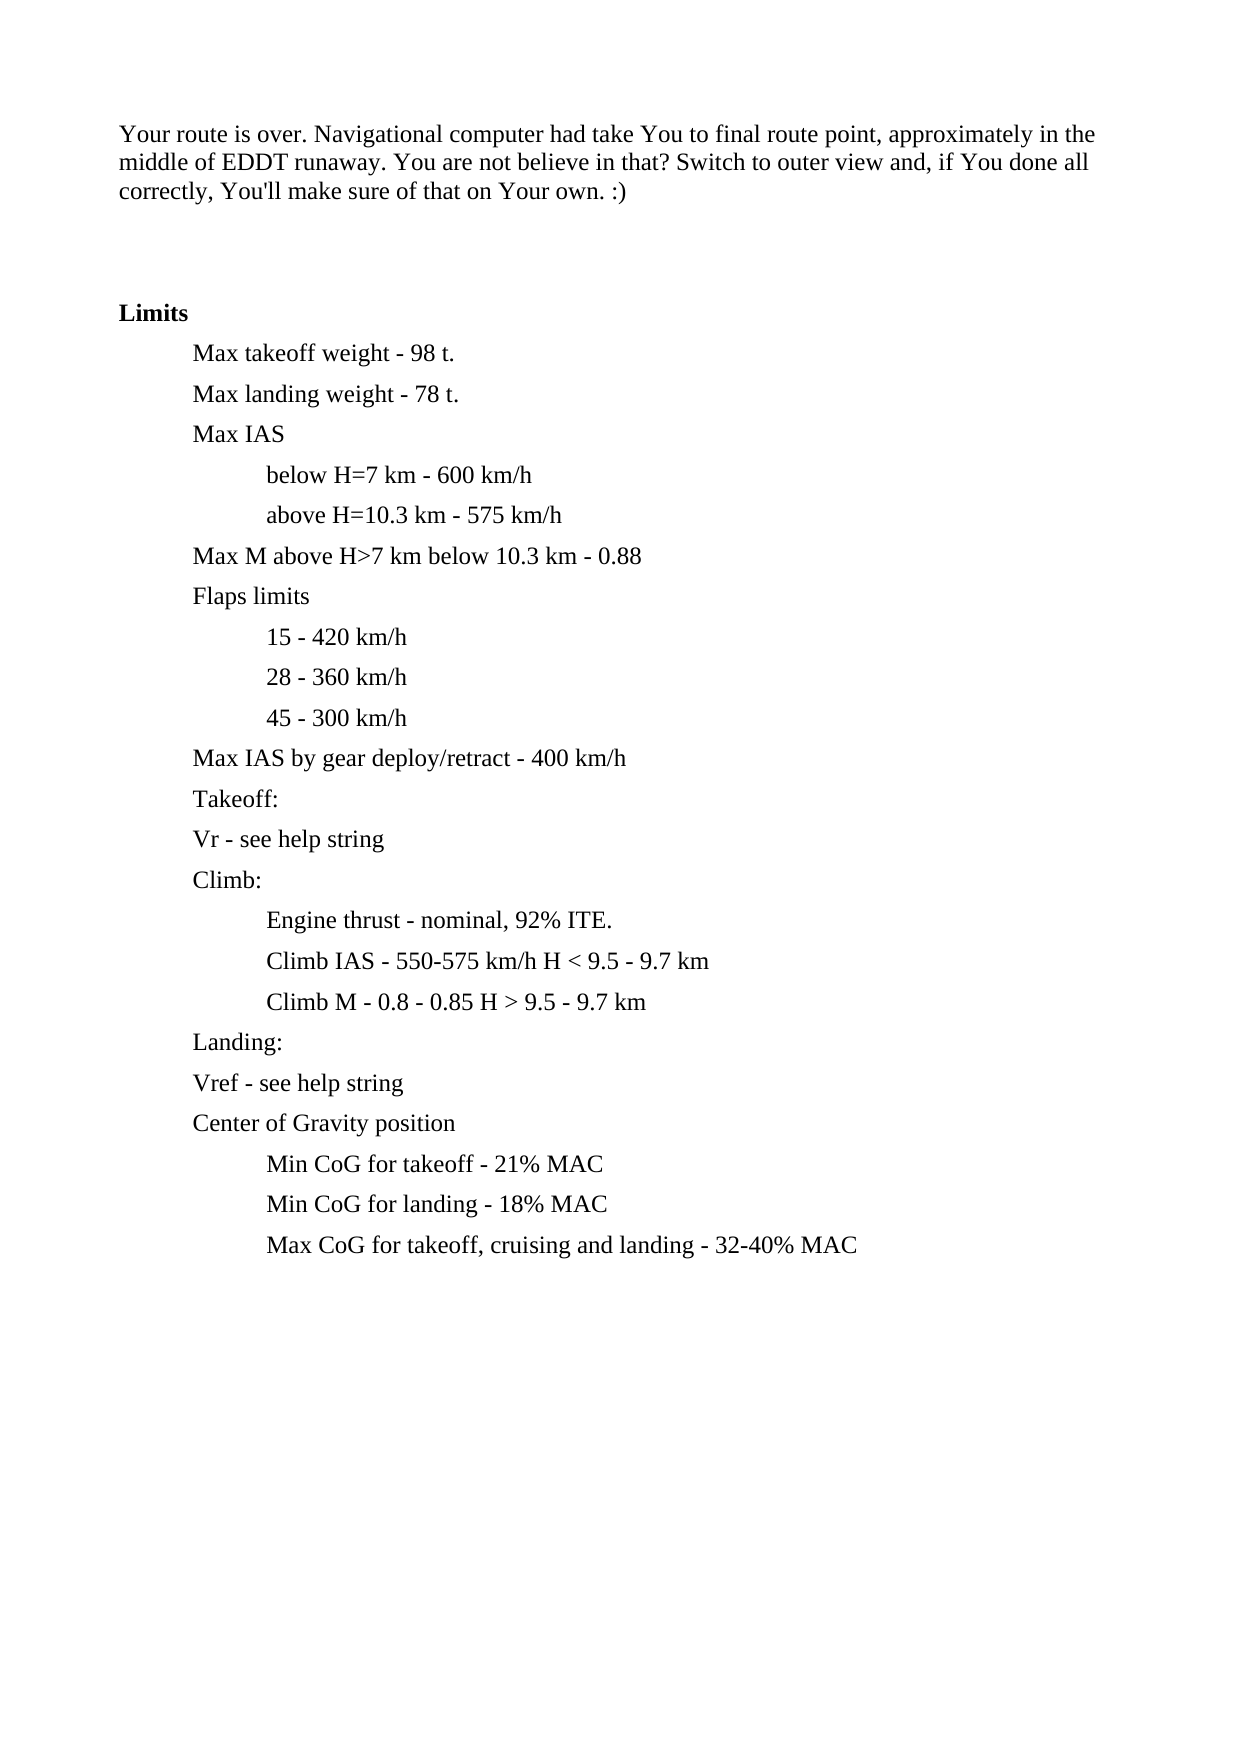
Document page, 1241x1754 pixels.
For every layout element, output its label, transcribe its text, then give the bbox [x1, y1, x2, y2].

list Vref - see help string [163, 1068, 1122, 1096]
list Climb M - 0.8 - 0.85 H > 9.5 - 9.7 km [237, 987, 1122, 1015]
list Max IAS by gear deploy/retract - 400 km/h [163, 743, 1122, 772]
list Max takeoff weight - 98 t. [163, 338, 1122, 367]
list Max IAS [163, 419, 1122, 448]
list 45 - 300 km/h [237, 703, 1122, 732]
list above H=10.3 km - 575 km/h [237, 500, 1122, 529]
list Max landing weight - 78 t. [163, 379, 1122, 408]
list 15 - 420 km/h [237, 622, 1122, 651]
list Min CoG for landing - 18% MAC [237, 1189, 1122, 1218]
list below H=7 km - 600 km/h [237, 460, 1122, 489]
list Takeoff: [163, 784, 1122, 813]
list Climb: [163, 865, 1122, 894]
list 28 - 360 km/h [237, 662, 1122, 691]
list Landing: [163, 1027, 1122, 1056]
list Max CoG for takeoff, cruising and landing - 32-40% MAC [237, 1230, 1122, 1258]
text Your route is over. Navigational computer had take You to final route point, approximately in the middle of EDDT runaway. You are not believe in that? Switch to outer view and, if You done all correctly, You'll make sure of that on Your own. :) [119, 119, 1122, 205]
list Climb IAS - 550-575 km/h H < 9.5 - 9.7 km [237, 946, 1122, 975]
list Min CoG for takeoff - 21% MAC [237, 1149, 1122, 1177]
list Vr - see help string [163, 824, 1122, 853]
list Engine thrust - nominal, 92% ITE. [237, 906, 1122, 934]
list Center of Gravity position [163, 1108, 1122, 1137]
list Max M above H>7 km below 10.3 km - 0.88 [163, 541, 1122, 570]
text Limits [119, 298, 1122, 327]
list Flaps limits [163, 581, 1122, 610]
